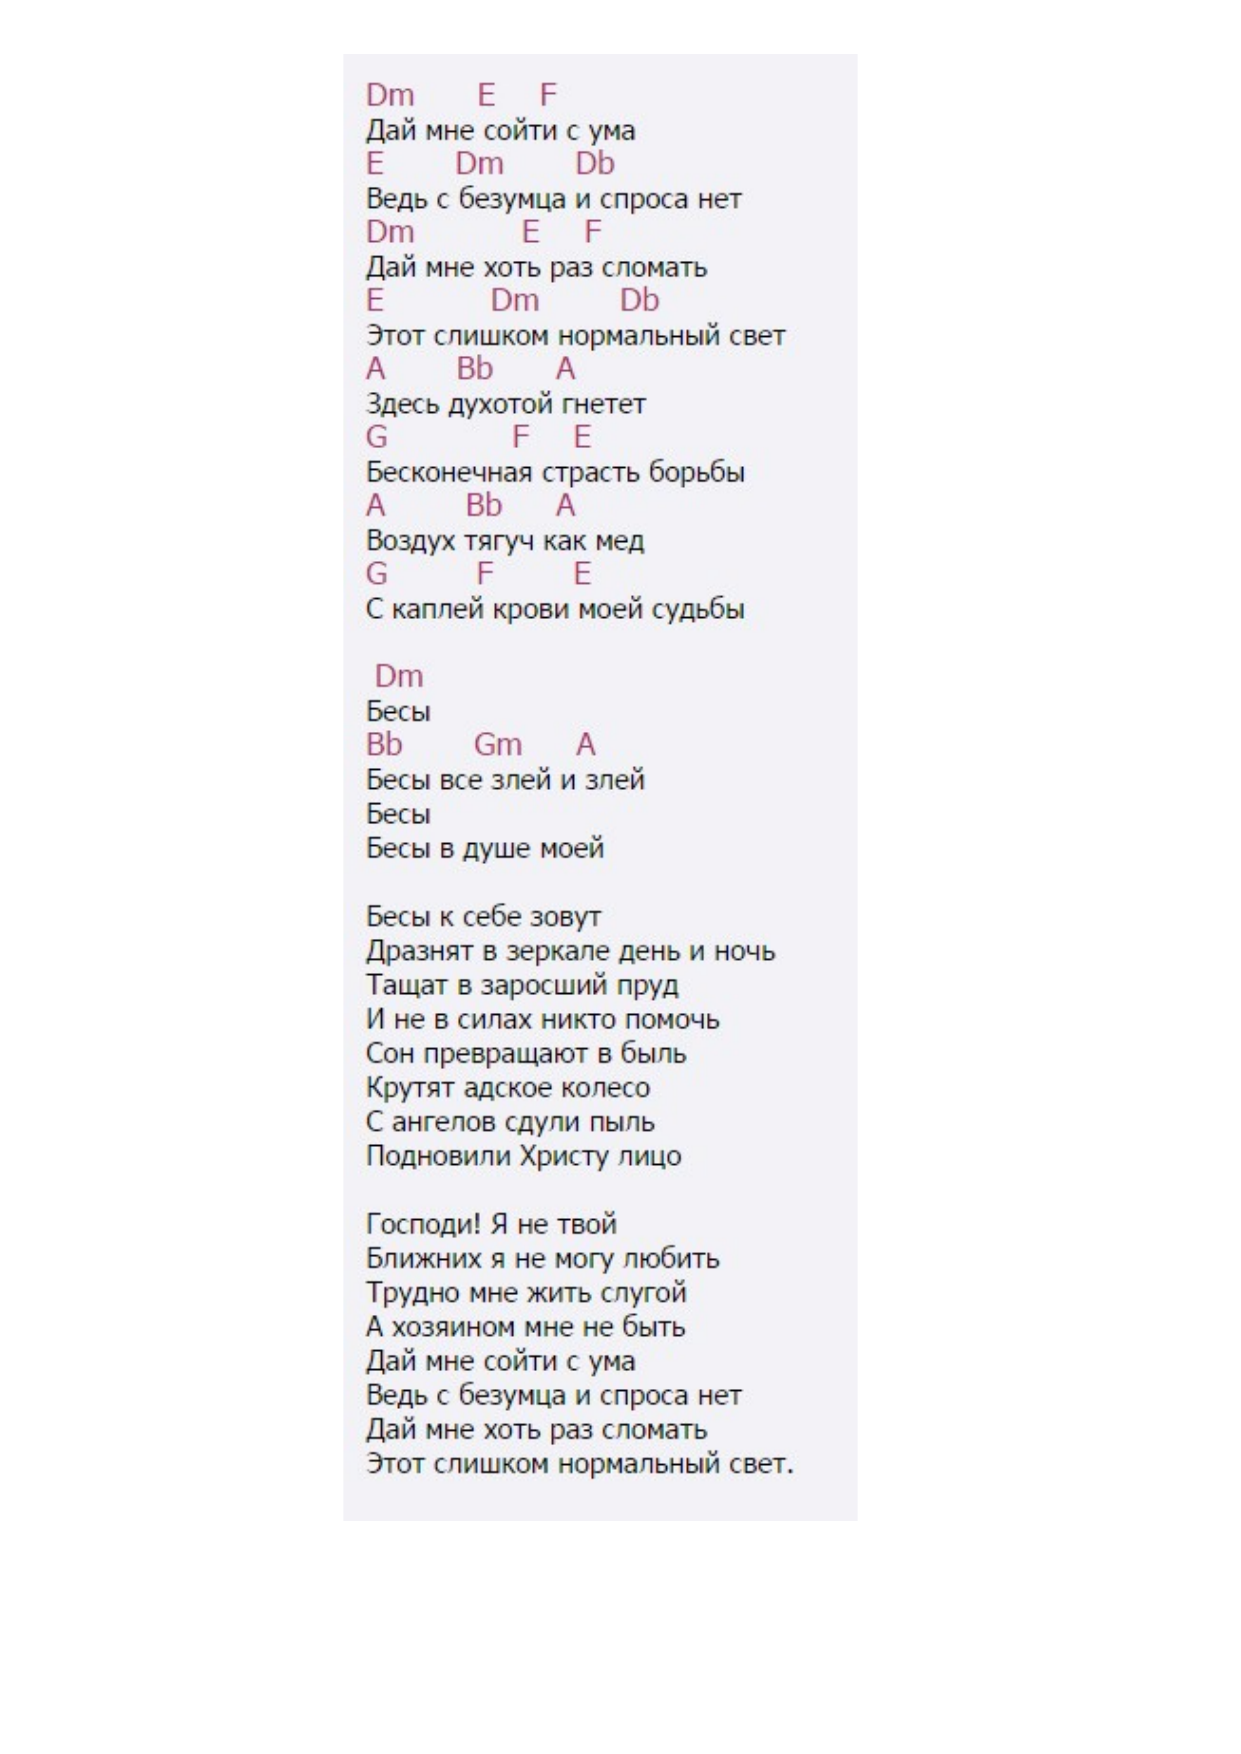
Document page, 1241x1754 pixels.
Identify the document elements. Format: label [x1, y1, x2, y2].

picture [343, 54, 858, 1521]
